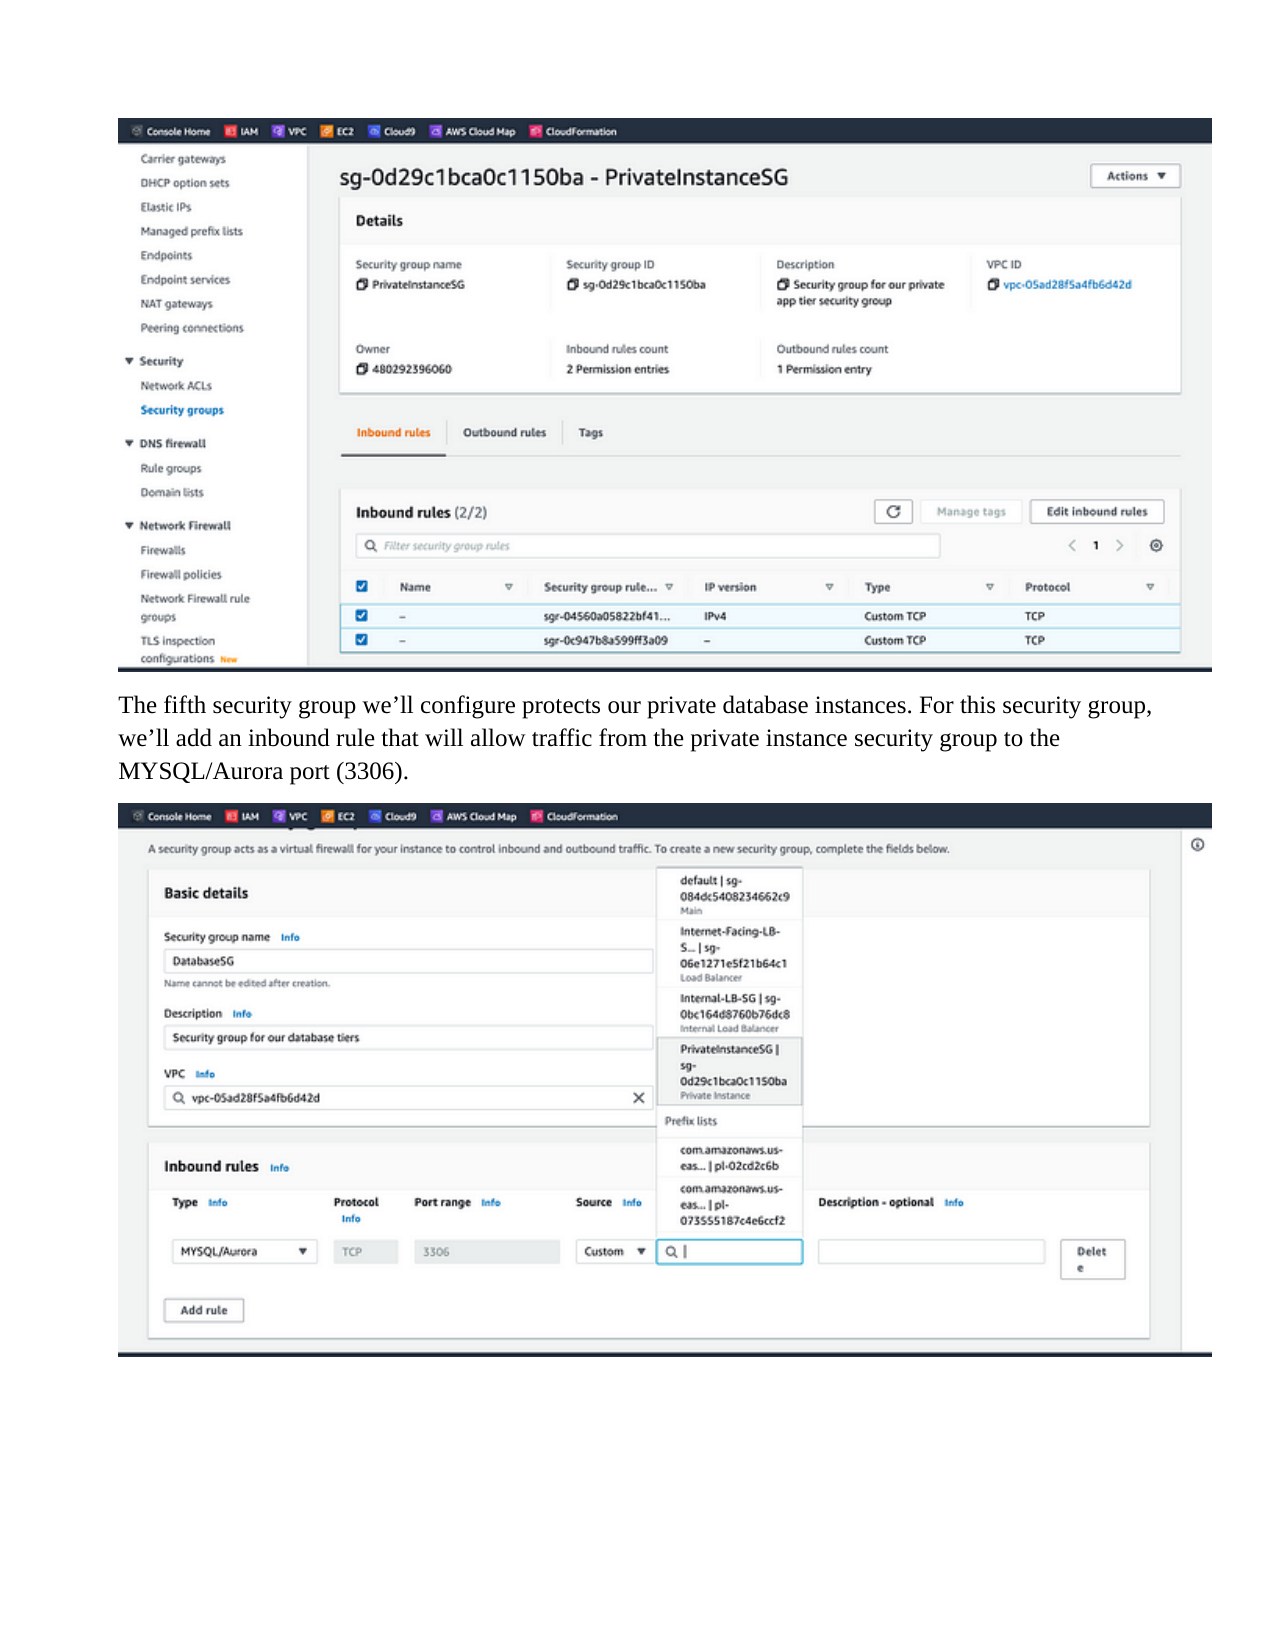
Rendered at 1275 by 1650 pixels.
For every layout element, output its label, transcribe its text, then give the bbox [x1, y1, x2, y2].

picture [118, 118, 1212, 672]
picture [118, 803, 1212, 1357]
text The fifth security group we’ll configure protects our private database instances. For this security group, we’ll add an inbound rule that will allow traffic from the private instance security group to the MYSQL/Aurora port (3306). [118, 690, 1157, 785]
